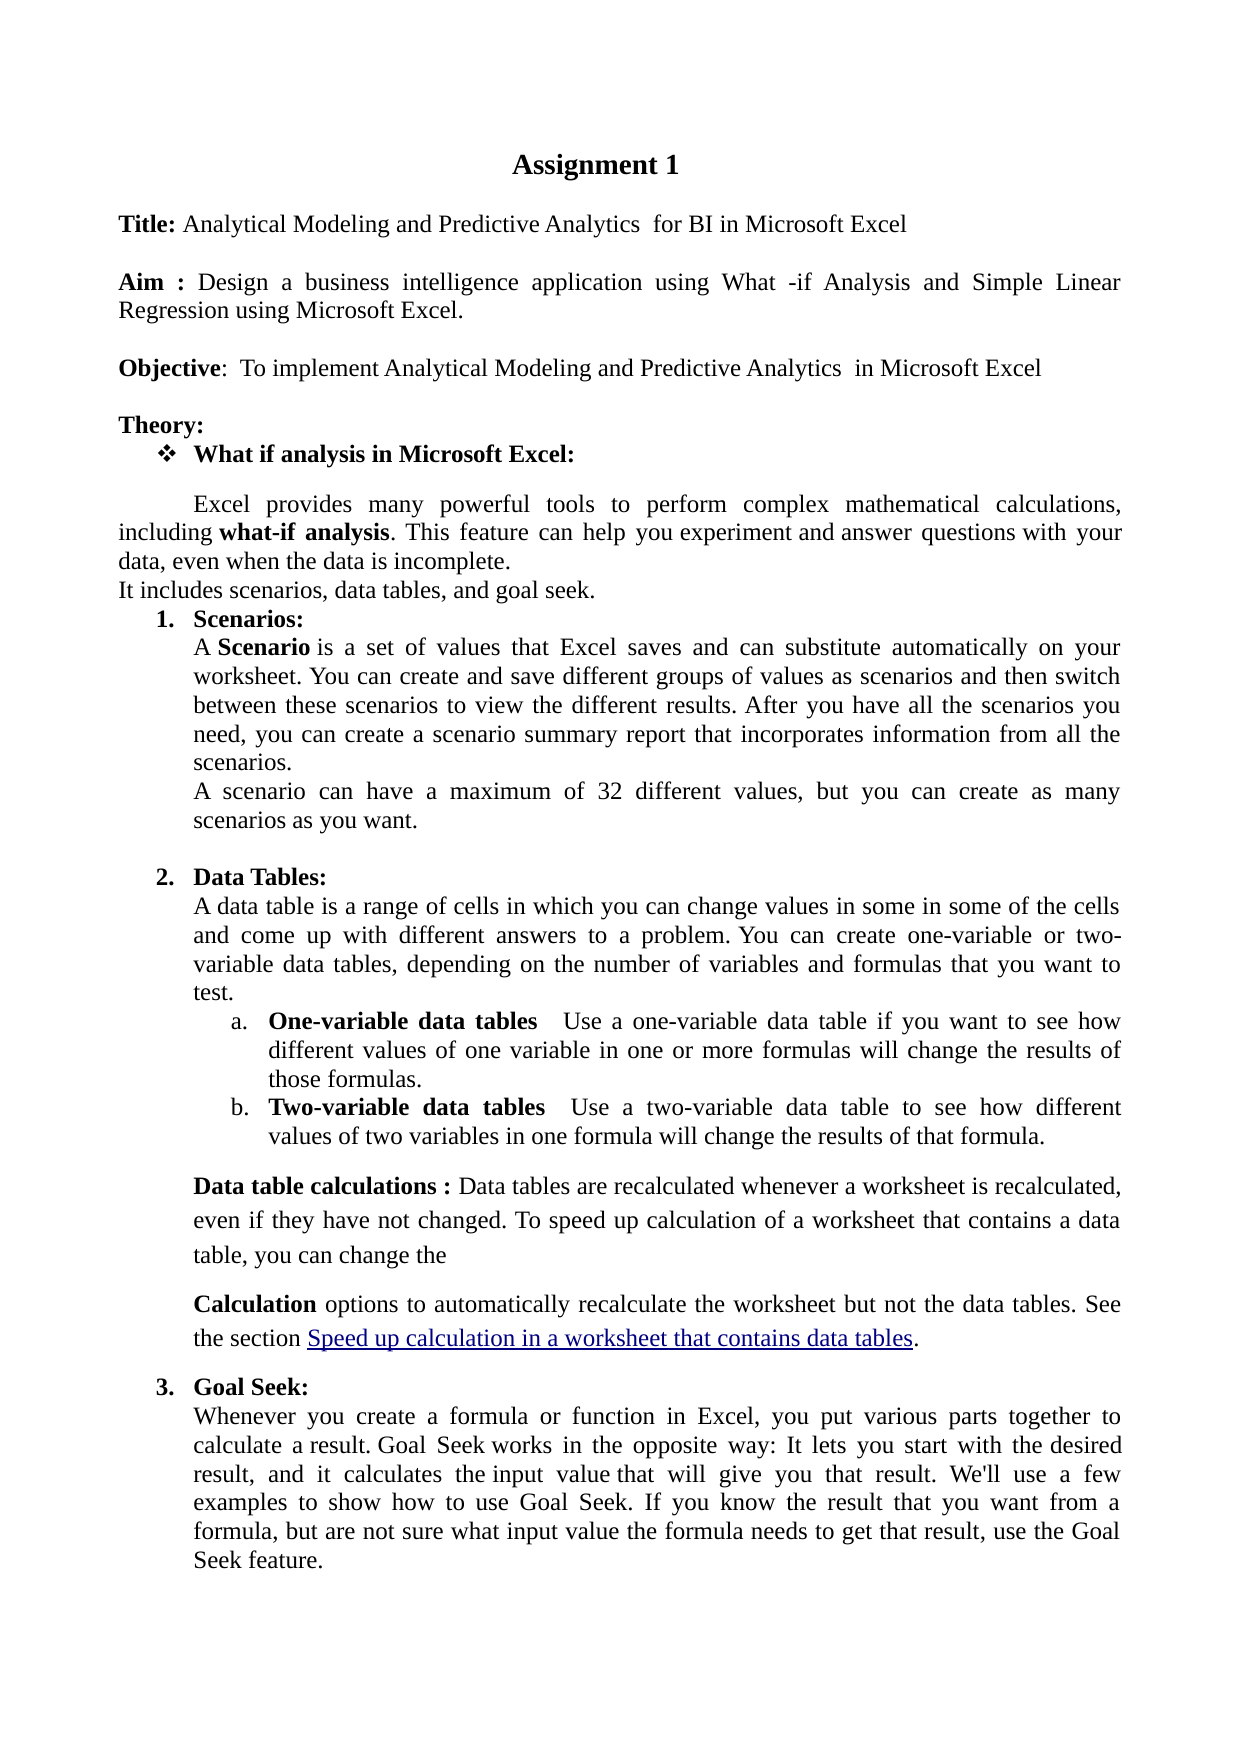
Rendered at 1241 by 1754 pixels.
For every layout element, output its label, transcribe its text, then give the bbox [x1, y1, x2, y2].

list Scenarios: [156, 604, 1122, 632]
list A Scenario is a set of values that Excel saves and can substitute automatically on your worksheet. You can create and save different groups of values as scenarios and then switch between these scenarios to view the different results. After you have all the scenarios you need, you can create a scenario summary report that incorporates information from all the scenarios. [193, 632, 1122, 776]
list One-variable data tables Use a one-variable data table if you want to see how different values of one variable in one or more formulas will change the results of those formulas. [231, 1006, 1122, 1092]
list Data Tables: [156, 862, 1122, 891]
text It includes scenarios, data tables, and goal seek. [118, 575, 1122, 604]
list A data table is a range of cells in which you can change values in some in some of the cells and come up with different answers to a problem. You can create one-variable or two-variable data tables, depending on the number of variables and formulas that you want to test. [193, 891, 1122, 1006]
text Data table calculations : Data tables are recalculated whenever a worksheet is recalculated, even if they have not changed. To speed up calculation of a worksheet that contains a data table, you can change the [193, 1171, 1122, 1268]
text Calculation options to automatically recalculate the worksheet but not the data tables. See the section Speed up calculation in a worksheet that contains data tables. [193, 1289, 1122, 1352]
list Goal Seek: [156, 1372, 1122, 1401]
text Excel provides many powerful tools to perform complex mathematical calculations, including what-if analysis. This feature can help you experiment and answer questions with your data, even when the data is incomplete. [118, 489, 1122, 575]
text Theory: [118, 410, 1122, 439]
text Title: Analytical Modeling and Predictive Analytics for BI in Microsoft Excel [118, 209, 1122, 238]
text Objective: To implement Analytical Modeling and Predictive Analytics in Microsoft Excel [118, 353, 1122, 382]
list Whenever you create a formula or function in Excel, you put various parts together to calculate a result. Goal Seek works in the opposite way: It lets you start with the desired result, and it calculates the input value that will give you that result. We'll use a few examples to show how to use Goal Seek. If you know the result that you want from a formula, but are not sure what input value the formula needs to get that result, use the Goal Seek feature. [193, 1401, 1122, 1574]
list What if analysis in Microsoft Excel: [156, 439, 1122, 468]
list Two-variable data tables Use a two-variable data table to see how different values of two variables in one formula will change the results of that formula. [231, 1092, 1122, 1150]
text Aim : Design a business intelligence application using What -if Analysis and Simple Linear Regression using Microsoft Excel. [118, 267, 1122, 324]
list A scenario can have a maximum of 32 different values, but you can create as many scenarios as you want. [193, 776, 1122, 834]
text Assignment 1 [118, 147, 1122, 180]
